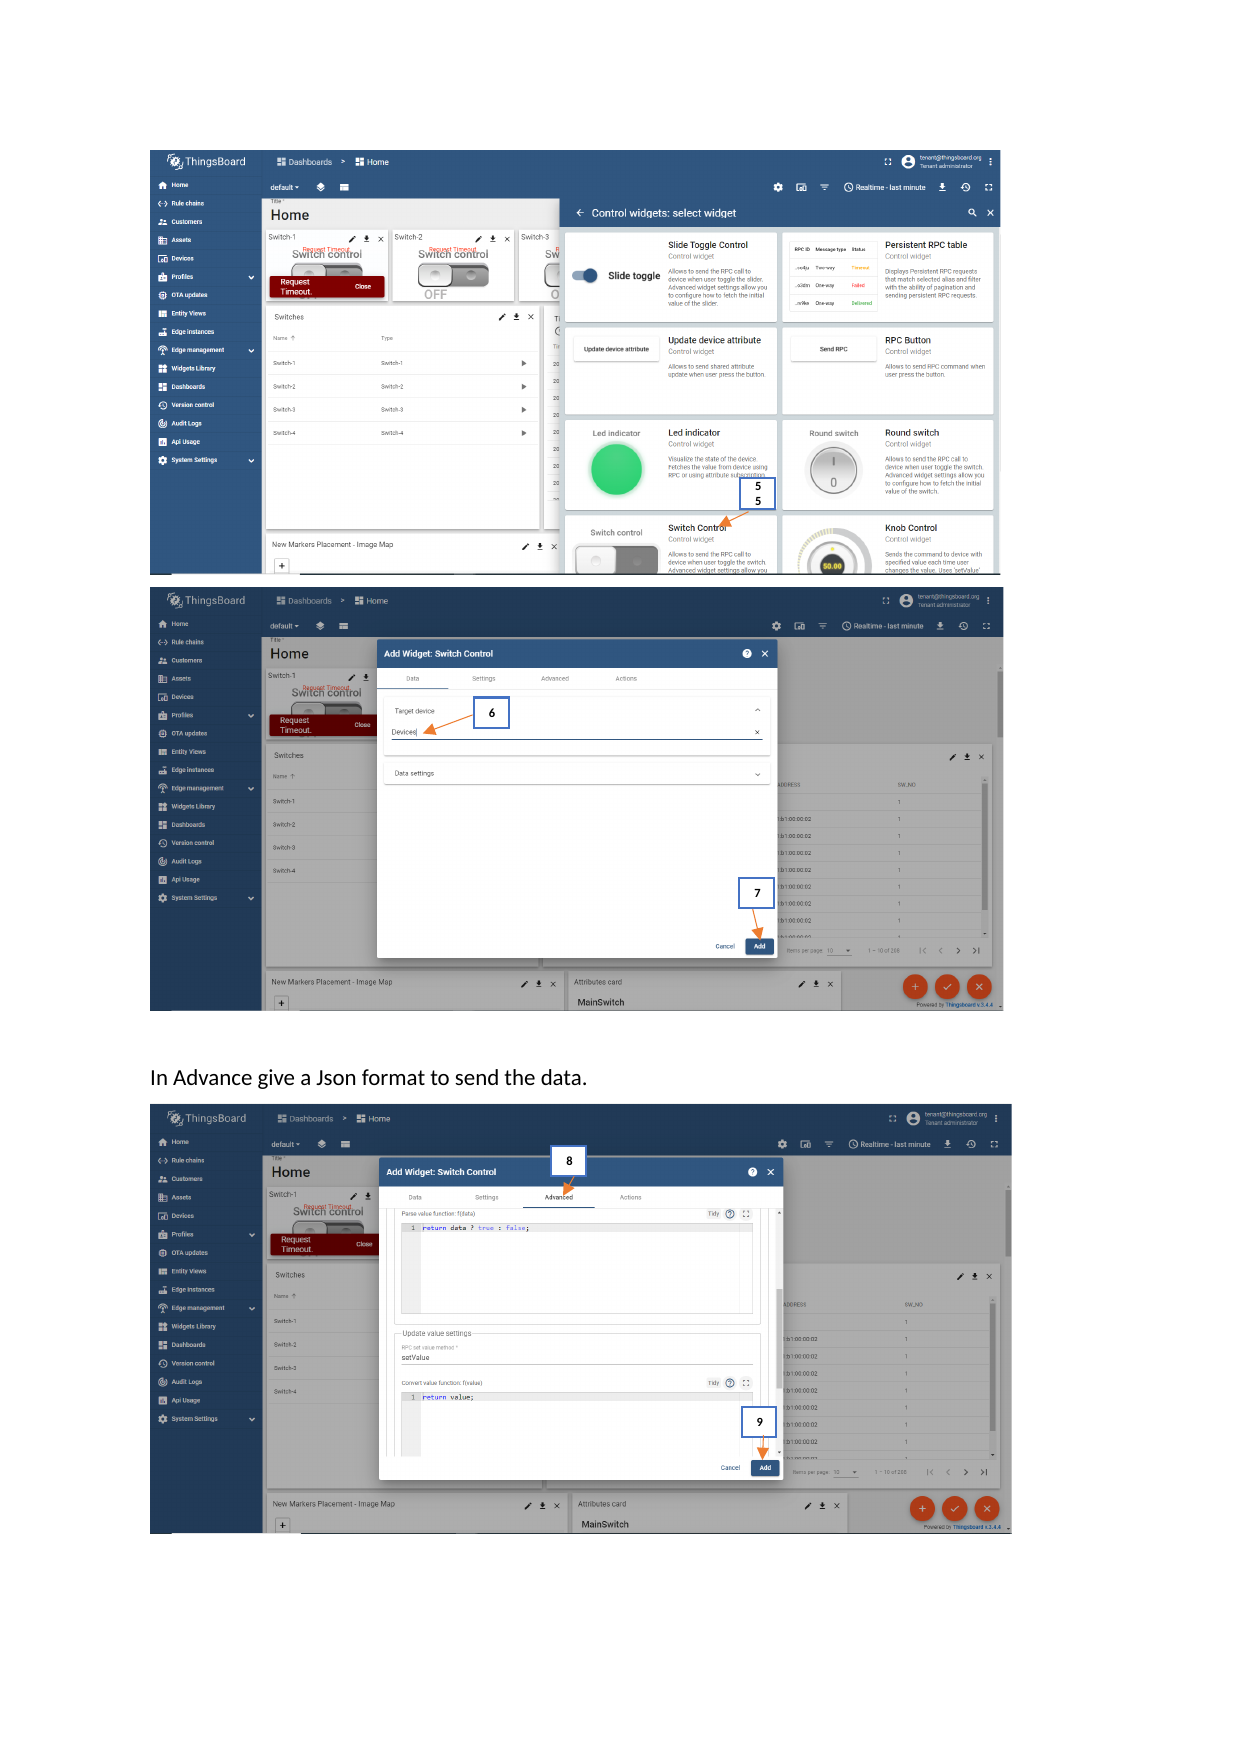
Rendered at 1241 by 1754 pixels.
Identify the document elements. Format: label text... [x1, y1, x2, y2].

picture [150, 150, 1001, 575]
text In Advance give a Json format to send the data. [150, 1063, 1090, 1091]
picture [150, 1103, 1012, 1534]
picture [150, 587, 1004, 1011]
